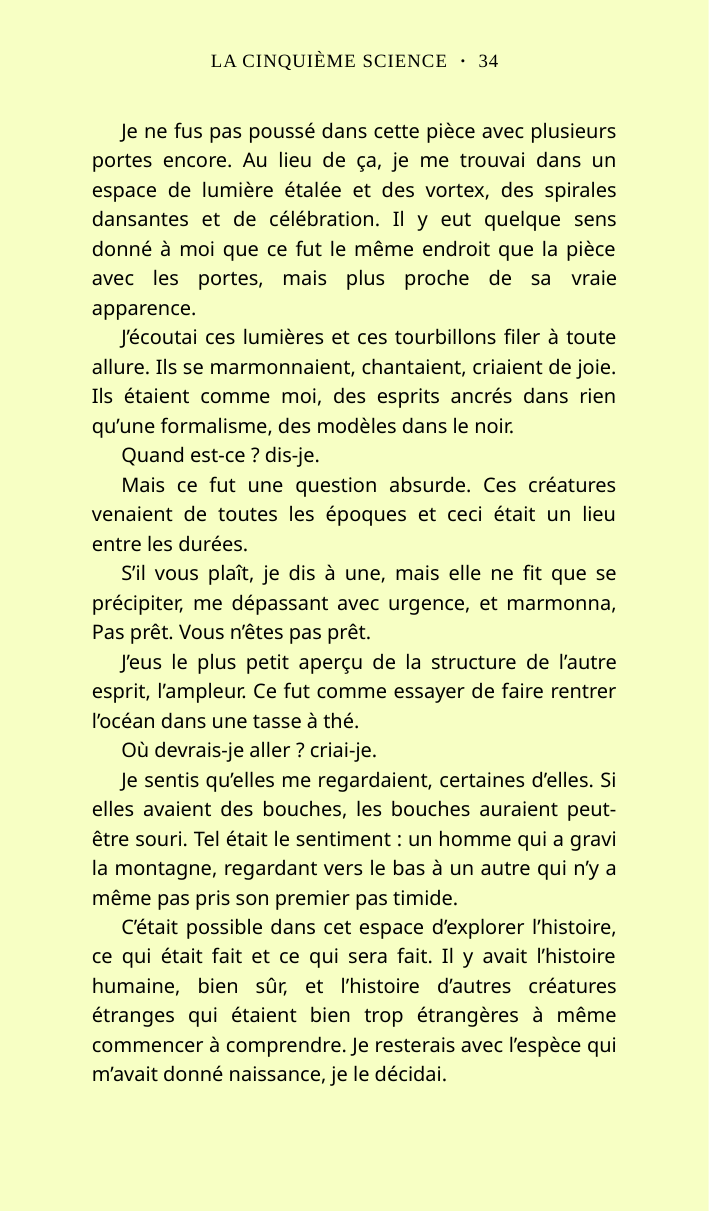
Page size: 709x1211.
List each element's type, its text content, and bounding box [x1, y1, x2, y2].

text J’écoutai ces lumières et ces tourbillons filer à toute allure. Ils se marmonnaient, chantaient, criaient de joie. Ils étaient comme moi, des esprits ancrés dans rien qu’une formalisme, des modèles dans le noir. [92, 321, 617, 439]
text Quand est-ce ? dis-je. [92, 439, 617, 469]
text Mais ce fut une question absurde. Ces créatures venaient de toutes les époques et ceci était un lieu entre les durées. [92, 469, 617, 557]
text Je sentis qu’elles me regardaient, certaines d’elles. Si elles avaient des bouches, les bouches auraient peut-être souri. Tel était le sentiment : un homme qui a gravi la montagne, regardant vers le bas à un autre qui n’y a même pas pris son premier pas timide. [92, 763, 617, 911]
text S’il vous plaît, je dis à une, mais elle ne fit que se précipiter, me dépassant avec urgence, et marmonna, Pas prêt. Vous n’êtes pas prêt. [92, 557, 617, 646]
text C’était possible dans cet espace d’explorer l’histoire, ce qui était fait et ce qui sera fait. Il y avait l’histoire humaine, bien sûr, et l’histoire d’autres créatures étranges qui étaient bien trop étrangères à même commencer à comprendre. Je resterais avec l’espèce qui m’avait donné naissance, je le décidai. [92, 911, 617, 1088]
text Où devrais-je aller ? criai-je. [92, 734, 617, 763]
text J’eus le plus petit aperçu de la structure de l’autre esprit, l’ampleur. Ce fut comme essayer de faire rentrer l’océan dans une tasse à thé. [92, 646, 617, 734]
text Je ne fus pas poussé dans cette pièce avec plusieurs portes encore. Au lieu de ça, je me trouvai dans un espace de lumière étalée et des vortex, des spirales dansantes et de célébration. Il y eut quelque sens donné à moi que ce fut le même endroit que la pièce avec les portes, mais plus proche de sa vraie apparence. [92, 115, 617, 321]
